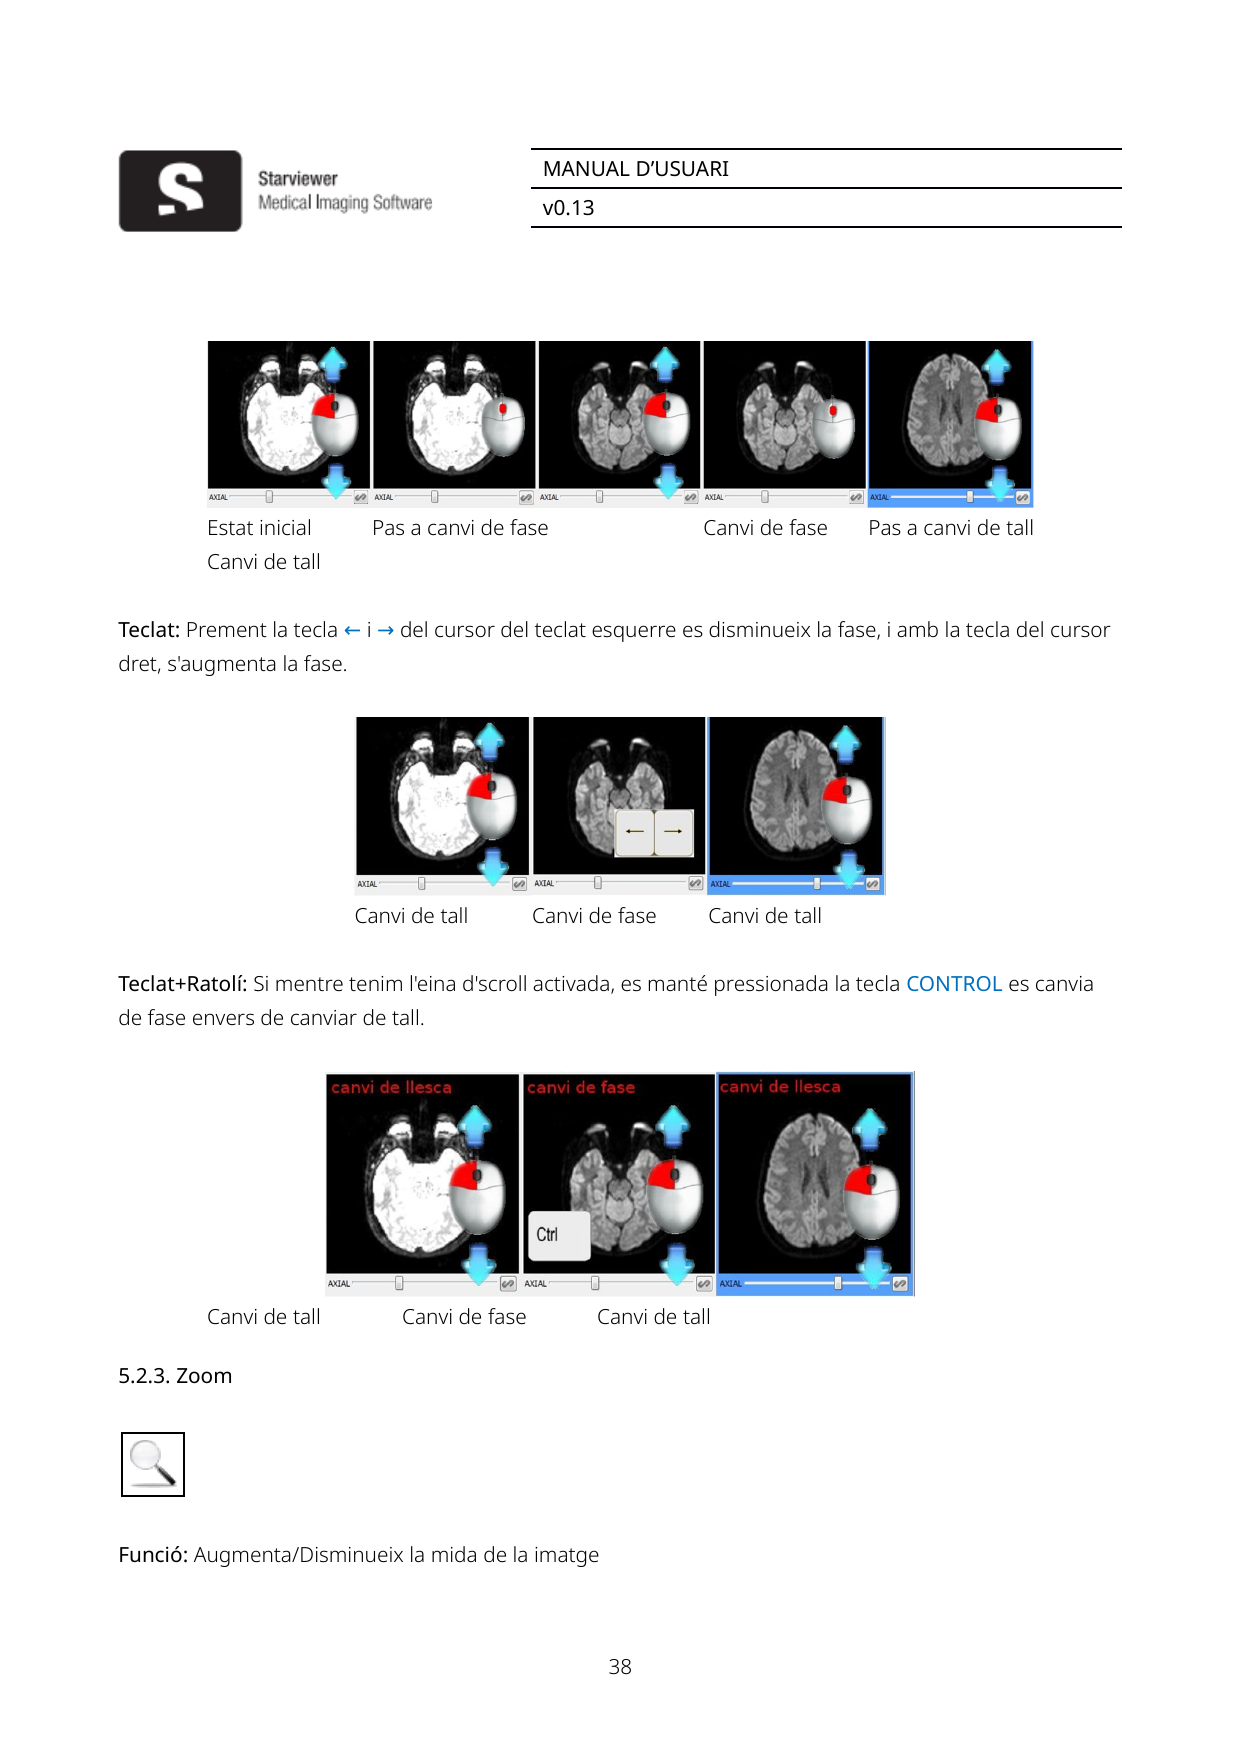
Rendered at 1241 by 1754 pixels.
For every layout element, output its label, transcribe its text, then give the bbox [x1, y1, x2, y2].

picture [325, 1071, 916, 1297]
text Teclat+Ratolí: Si mentre tenim l'eina d'scroll activada, es manté pressionada la tecla CONTROL es canvia de fase envers de canviar de tall. [118, 969, 1122, 1032]
text Teclat: Prement la tecla ← i → del cursor del teclat esquerre es disminueix la fase, i amb la tecla del cursor dret, s'augmenta la fase. [118, 616, 1122, 678]
text Canvi de tall Canvi de fase Canvi de tall [118, 901, 1122, 929]
picture [206, 341, 1034, 508]
text Canvi de tall Canvi de fase Canvi de tall [118, 1302, 1122, 1330]
picture [354, 717, 886, 896]
text Estat inicial Pas a canvi de fase Canvi de fase Pas a canvi de tall Canvi de tall [118, 513, 1122, 576]
subtitle Zoom [118, 1361, 1122, 1389]
text Funció: Augmenta/Disminueix la mida de la imatge [118, 1541, 1122, 1569]
picture [129, 1440, 177, 1488]
